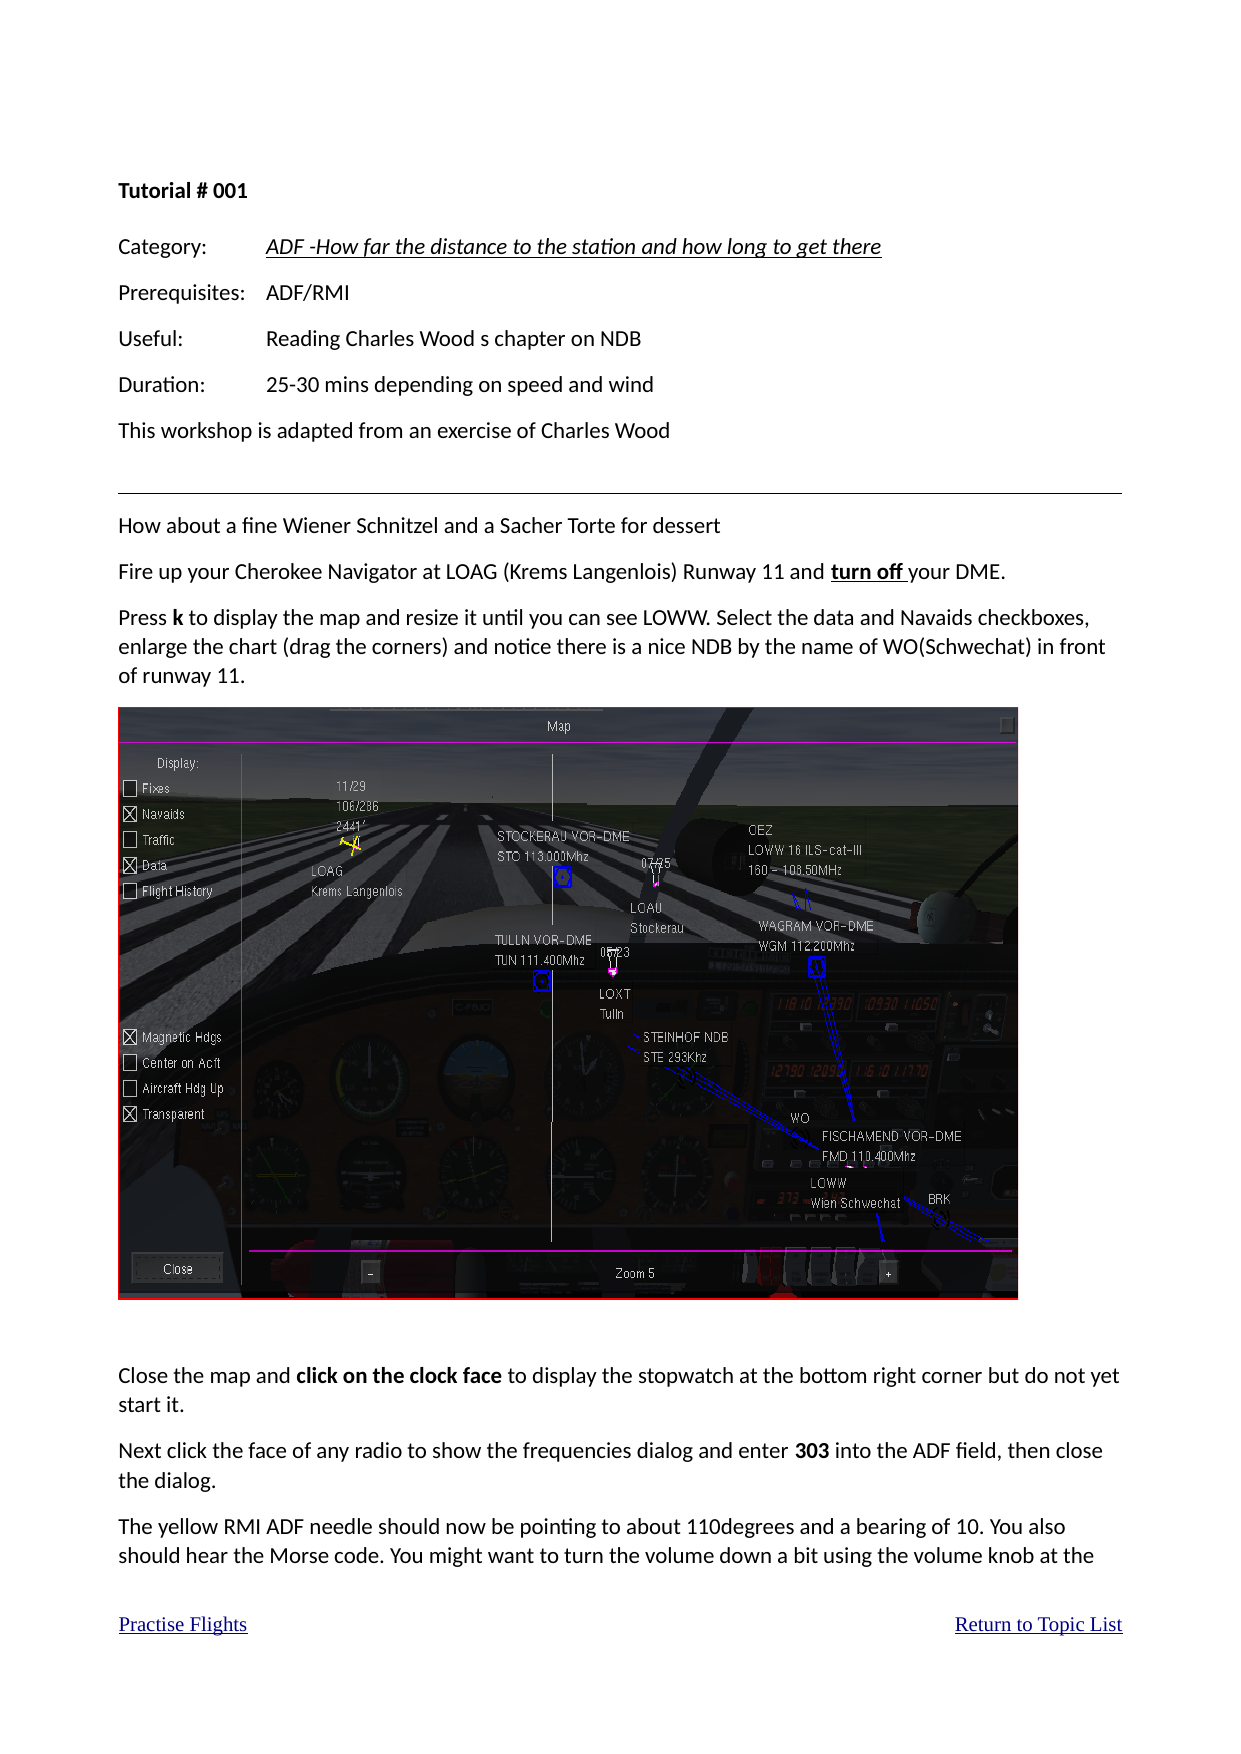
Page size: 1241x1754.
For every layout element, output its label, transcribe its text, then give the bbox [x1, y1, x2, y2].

text Close the map and click on the clock face to display the stopwatch at the bottom right corner but do not yet start it. [118, 1361, 1122, 1419]
picture [118, 707, 1019, 1300]
text Category: ADF -How far the distance to the station and how long to get there [118, 232, 1122, 260]
text This workshop is adapted from an exercise of Charles Wood [118, 417, 1122, 444]
text Duration: 25-30 mins depending on speed and wind [118, 371, 1122, 398]
text Useful: Reading Charles Wood s chapter on NDB [118, 324, 1122, 352]
text Prerequisites: ADF/RMI [118, 278, 1122, 306]
text Fire up your Cherokee Navigator at LOAG (Krems Langenlois) Runway 11 and turn off your DME. [118, 557, 1122, 585]
text Next click the face of any radio to show the frequencies dialog and enter 303 into the ADF field, then close the dialog. [118, 1437, 1122, 1494]
text Tutorial # 001 [118, 176, 1122, 204]
text Press k to display the map and resize it until you can see LOWW. Select the data and Navaids checkboxes, enlarge the chart (drag the corners) and notice there is a nice NDB by the name of WO(Schwechat) in front of runway 11. [118, 603, 1122, 690]
text The yellow RMI ADF needle should now be pointing to about 110degrees and a bearing of 10. You also should hear the Morse code. You might want to turn the volume down a bit using the volume knob at the [118, 1512, 1122, 1569]
text How about a fine Wiener Schnitzel and a Sacher Torte for dessert [118, 511, 1122, 539]
